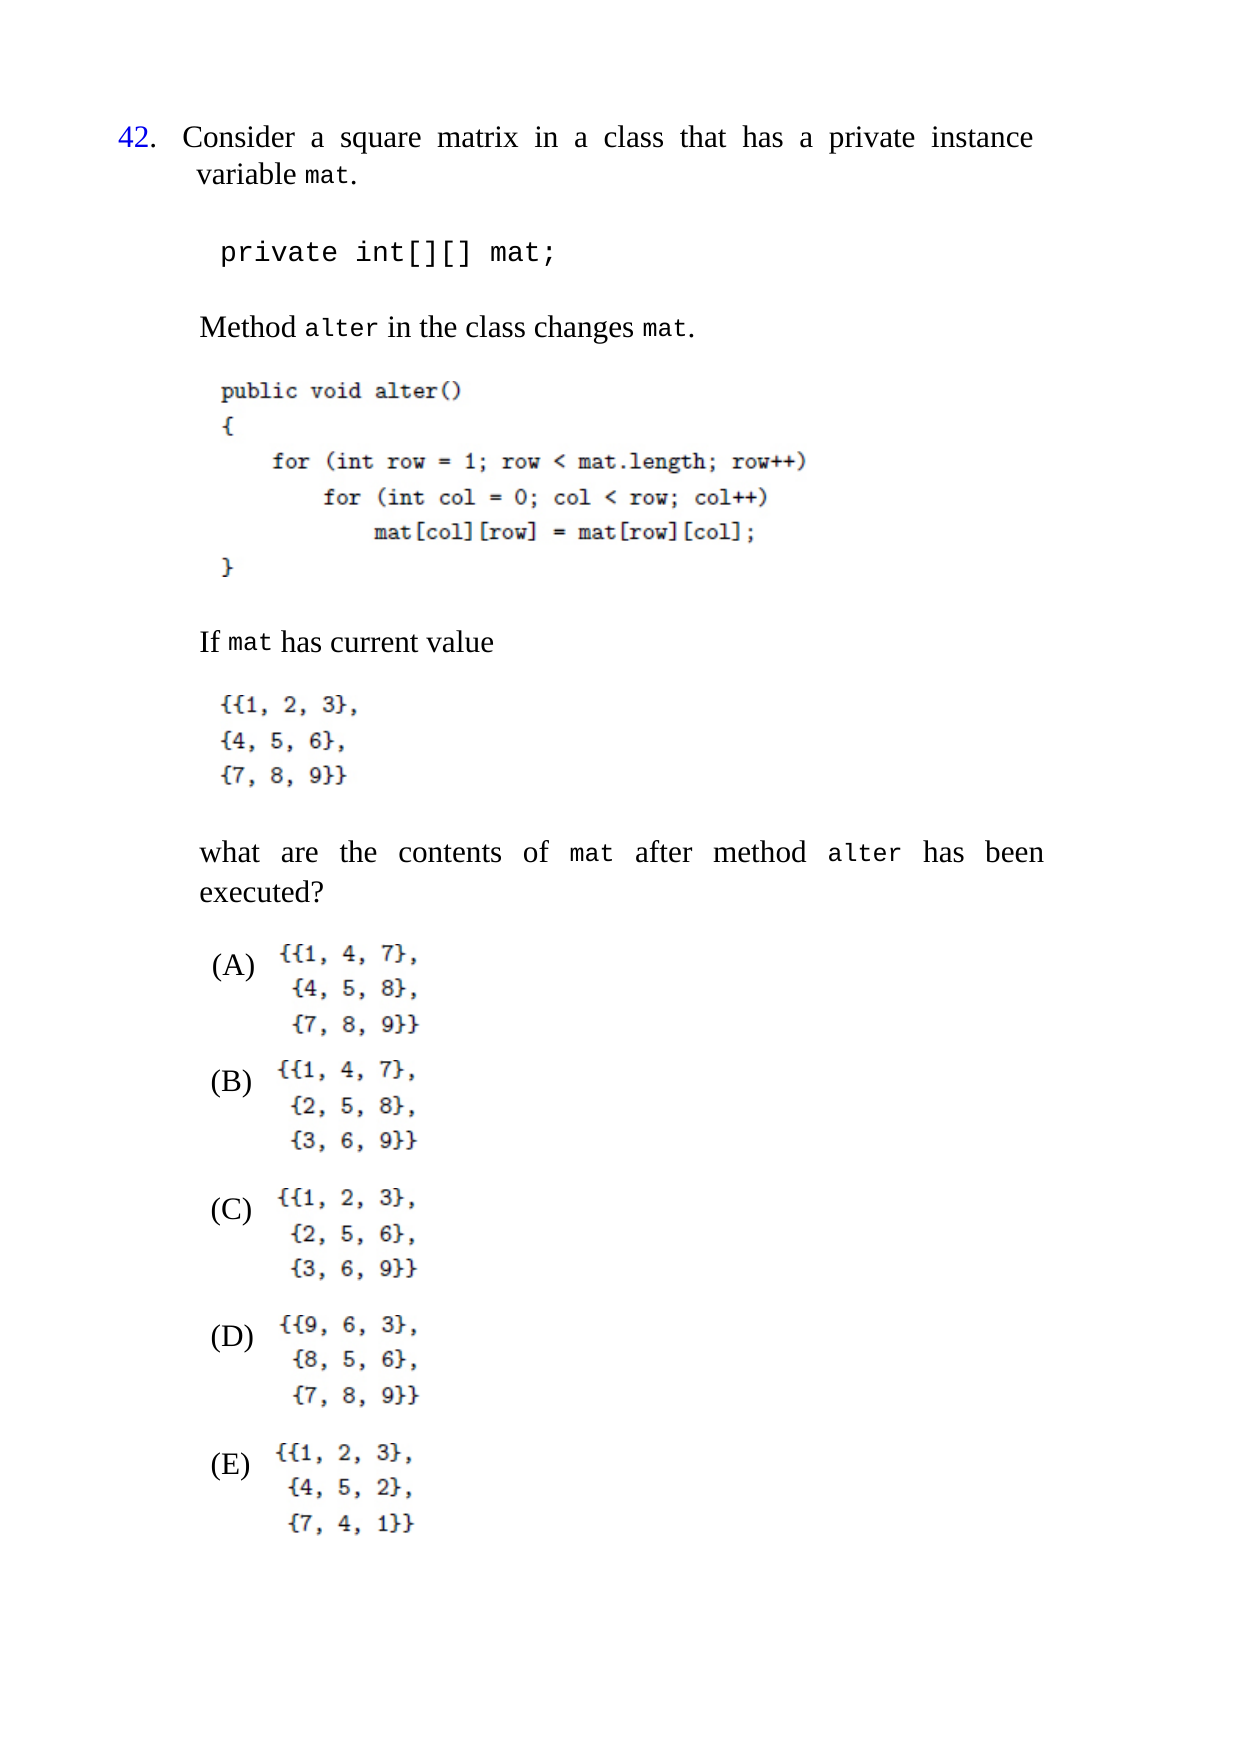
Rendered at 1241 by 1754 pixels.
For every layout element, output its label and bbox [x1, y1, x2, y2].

picture [278, 1315, 421, 1408]
picture [276, 1060, 419, 1153]
picture [220, 381, 807, 577]
picture [279, 944, 421, 1037]
picture [276, 1188, 419, 1281]
picture [220, 695, 358, 788]
picture [275, 1443, 416, 1536]
